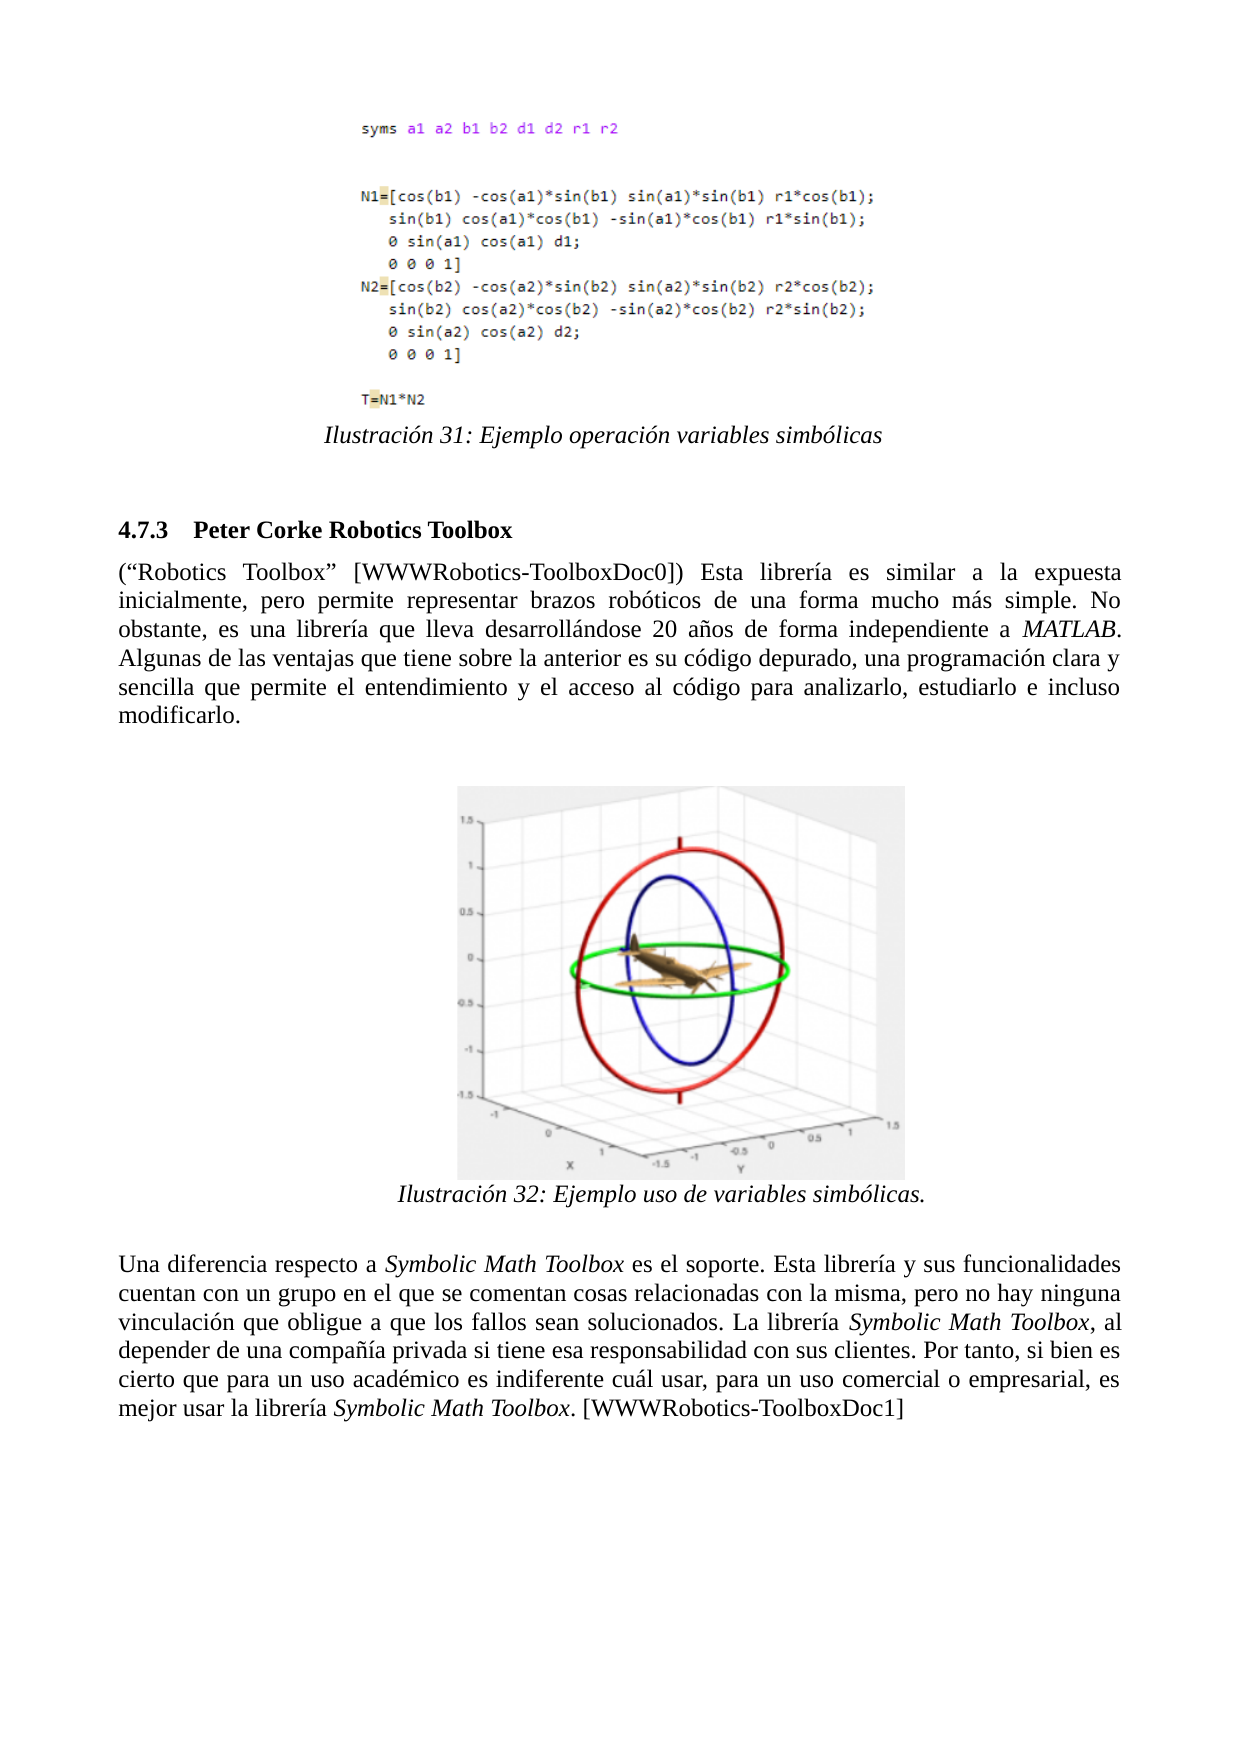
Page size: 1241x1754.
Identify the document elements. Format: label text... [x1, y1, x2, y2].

text (“Robotics Toolbox” [WWWRobotics-ToolboxDoc0]) Esta librería es similar a la expuesta inicialmente, pero permite representar brazos robóticos de una forma mucho más simple. No obstante, es una librería que lleva desarrollándose 20 años de forma independiente a MATLAB. Algunas de las ventajas que tiene sobre la anterior es su código depurado, una programación clara y sencilla que permite el entendimiento y el acceso al código para analizarlo, estudiarlo e incluso modificarlo. [118, 557, 1122, 729]
text Ilustración 31: Ejemplo operación variables simbólicas [324, 134, 916, 449]
text Ilustración 32: Ejemplo uso de variables simbólicas. [397, 799, 965, 1208]
subtitle Peter Corke Robotics Toolbox [118, 516, 1122, 544]
text Una diferencia respecto a Symbolic Math Toolbox es el soporte. Esta librería y sus funcionalidades cuentan con un grupo en el que se comentan cosas relacionadas con la misma, pero no hay ninguna vinculación que obligue a que los fallos sean solucionados. La librería Symbolic Math Toolbox, al depender de una compañía privada si tiene esa responsabilidad con sus clientes. Por tanto, si bien es cierto que para un uso académico es indiferente cuál usar, para un uso comercial o empresarial, es mejor usar la librería Symbolic Math Toolbox. [WWWRobotics-ToolboxDoc1] [118, 1249, 1122, 1422]
picture [352, 121, 889, 421]
picture [457, 786, 905, 1180]
